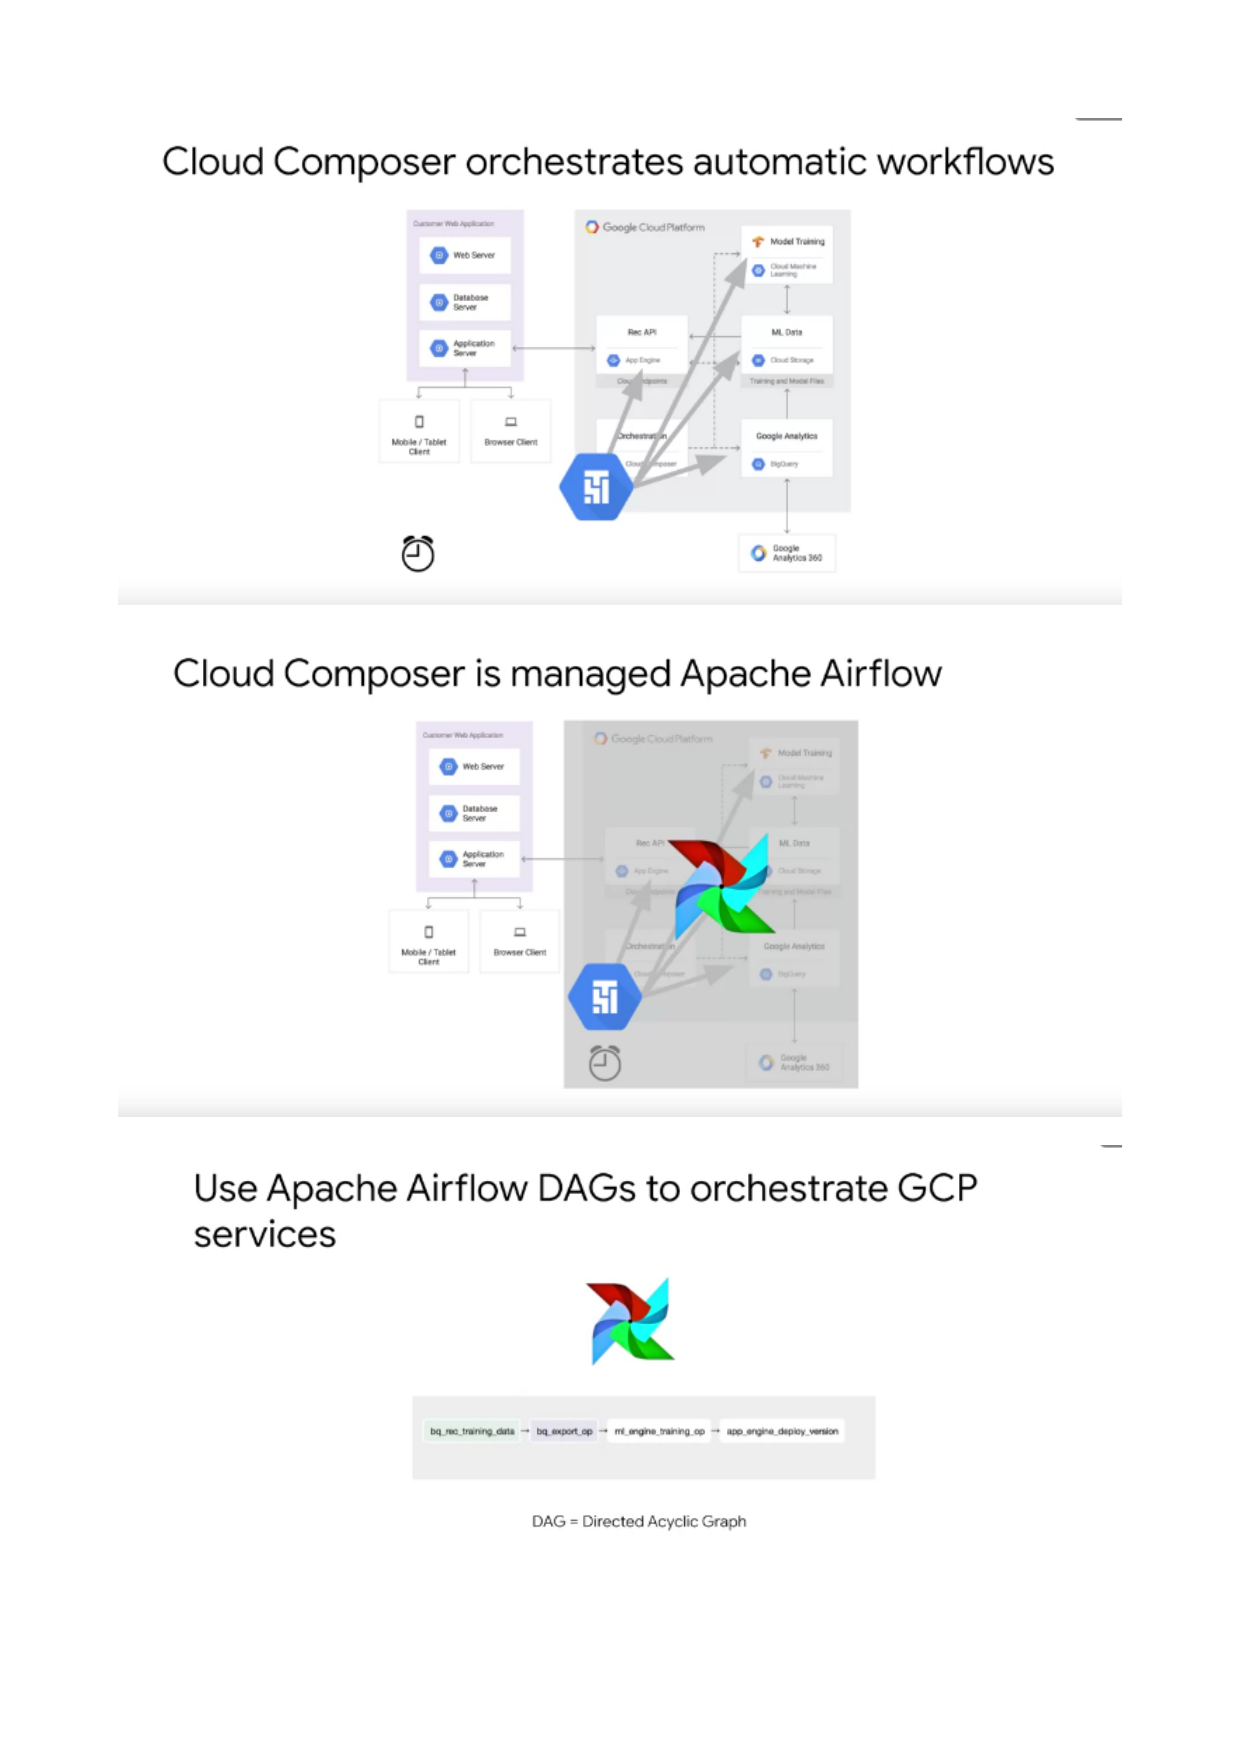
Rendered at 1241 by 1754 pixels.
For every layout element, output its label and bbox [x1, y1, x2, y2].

picture [118, 633, 1123, 1117]
picture [118, 1145, 1123, 1552]
picture [118, 118, 1123, 605]
